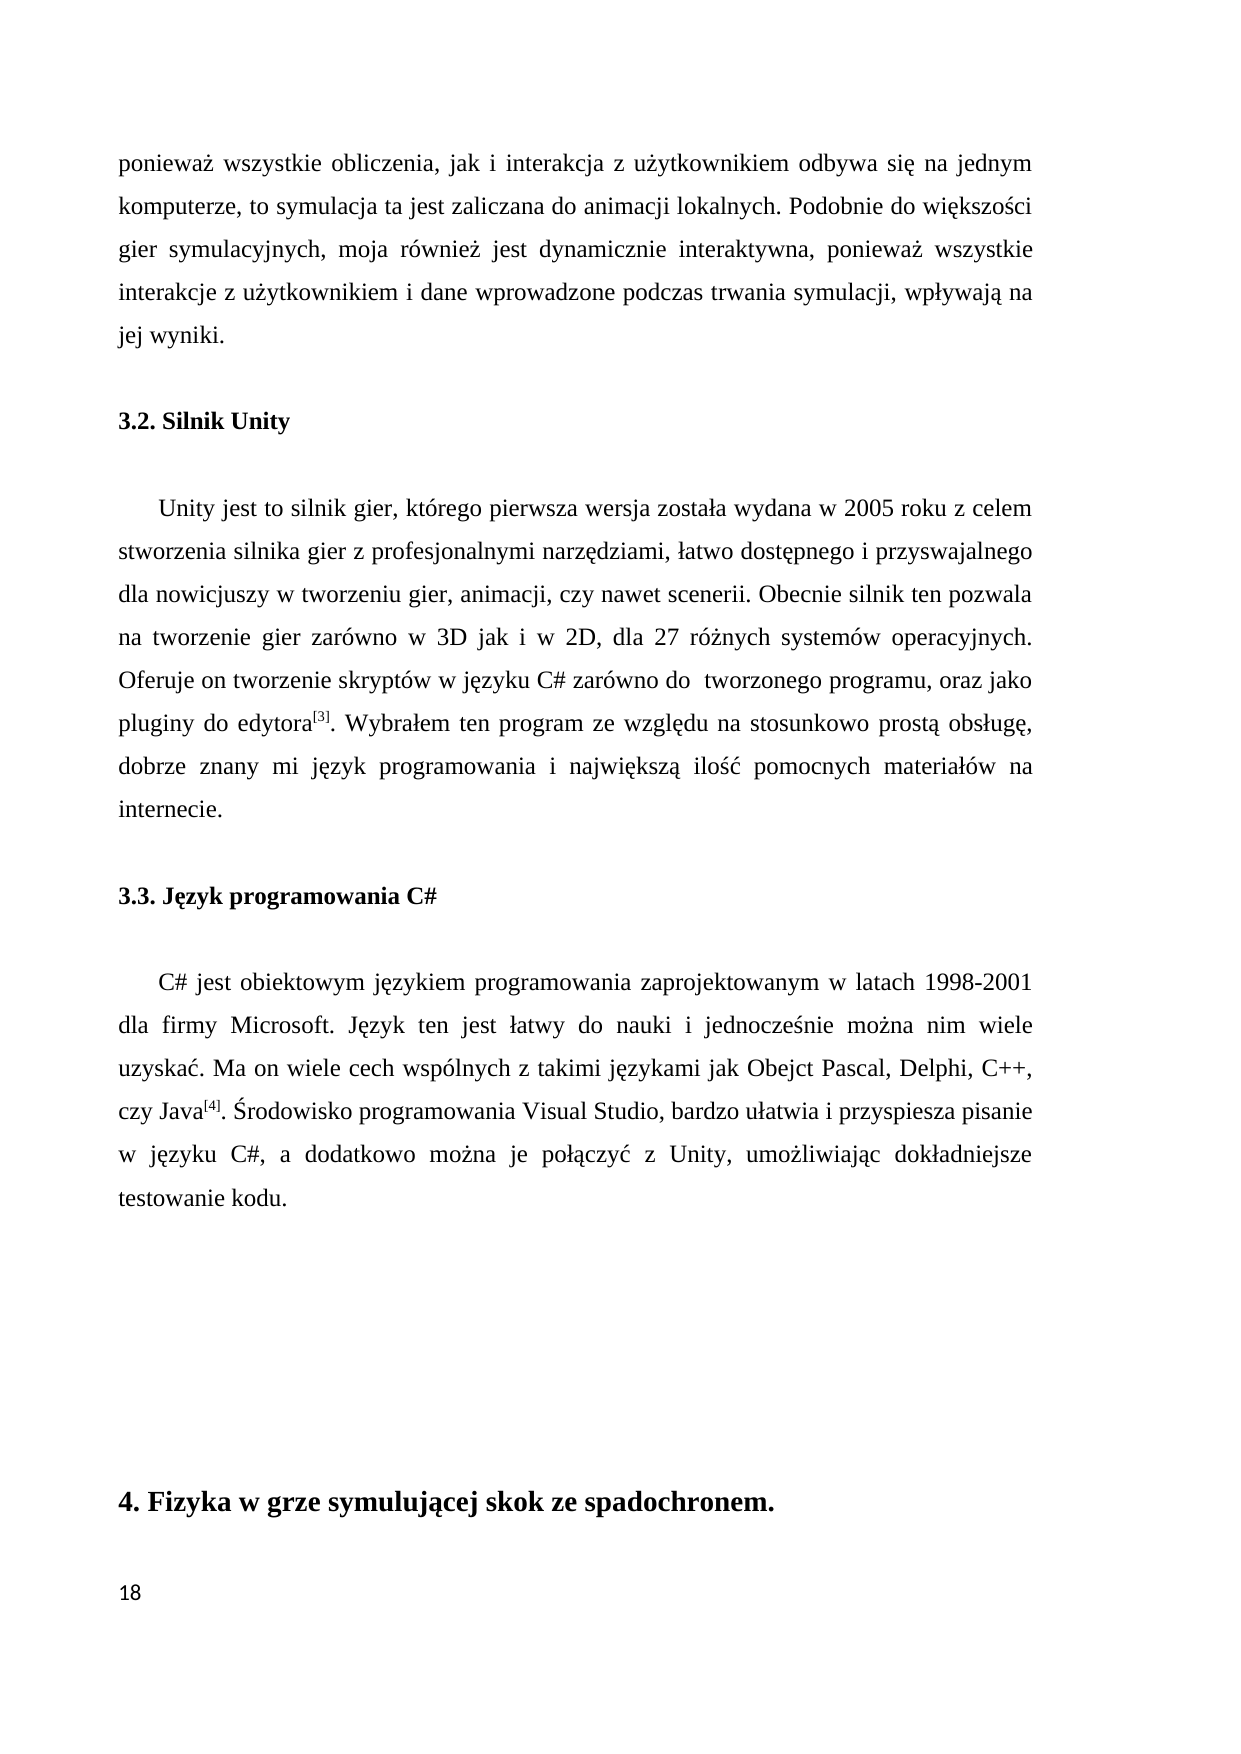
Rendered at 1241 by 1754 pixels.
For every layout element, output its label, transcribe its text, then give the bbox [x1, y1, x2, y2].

text 3.2. Silnik Unity [118, 406, 1033, 435]
text 3.3. Język programowania C# [118, 881, 1033, 909]
text ponieważ wszystkie obliczenia, jak i interakcja z użytkownikiem odbywa się na jednym komputerze, to symulacja ta jest zaliczana do animacji lokalnych. Podobnie do większości gier symulacyjnych, moja również jest dynamicznie interaktywna, ponieważ wszystkie interakcje z użytkownikiem i dane wprowadzone podczas trwania symulacji, wpływają na jej wyniki. [118, 148, 1033, 349]
text Unity jest to silnik gier, którego pierwsza wersja została wydana w 2005 roku z celem stworzenia silnika gier z profesjonalnymi narzędziami, łatwo dostępnego i przyswajalnego dla nowicjuszy w tworzeniu gier, animacji, czy nawet scenerii. Obecnie silnik ten pozwala na tworzenie gier zarówno w 3D jak i w 2D, dla 27 różnych systemów operacyjnych. Oferuje on tworzenie skryptów w języku C# zarówno do tworzonego programu, oraz jako pluginy do edytora[3]. Wybrałem ten program ze względu na stosunkowo prostą obsługę, dobrze znany mi język programowania i największą ilość pomocnych materiałów na internecie. [118, 493, 1033, 823]
text C# jest obiektowym językiem programowania zaprojektowanym w latach 1998-2001 dla firmy Microsoft. Język ten jest łatwy do nauki i jednocześnie można nim wiele uzyskać. Ma on wiele cech wspólnych z takimi językami jak Obejct Pascal, Delphi, C++, czy Java[4]. Środowisko programowania Visual Studio, bardzo ułatwia i przyspiesza pisanie w języku C#, a dodatkowo można je połączyć z Unity, umożliwiając dokładniejsze testowanie kodu. [118, 967, 1033, 1211]
text 4. Fizyka w grze symulującej skok ze spadochronem. [118, 1484, 1033, 1518]
